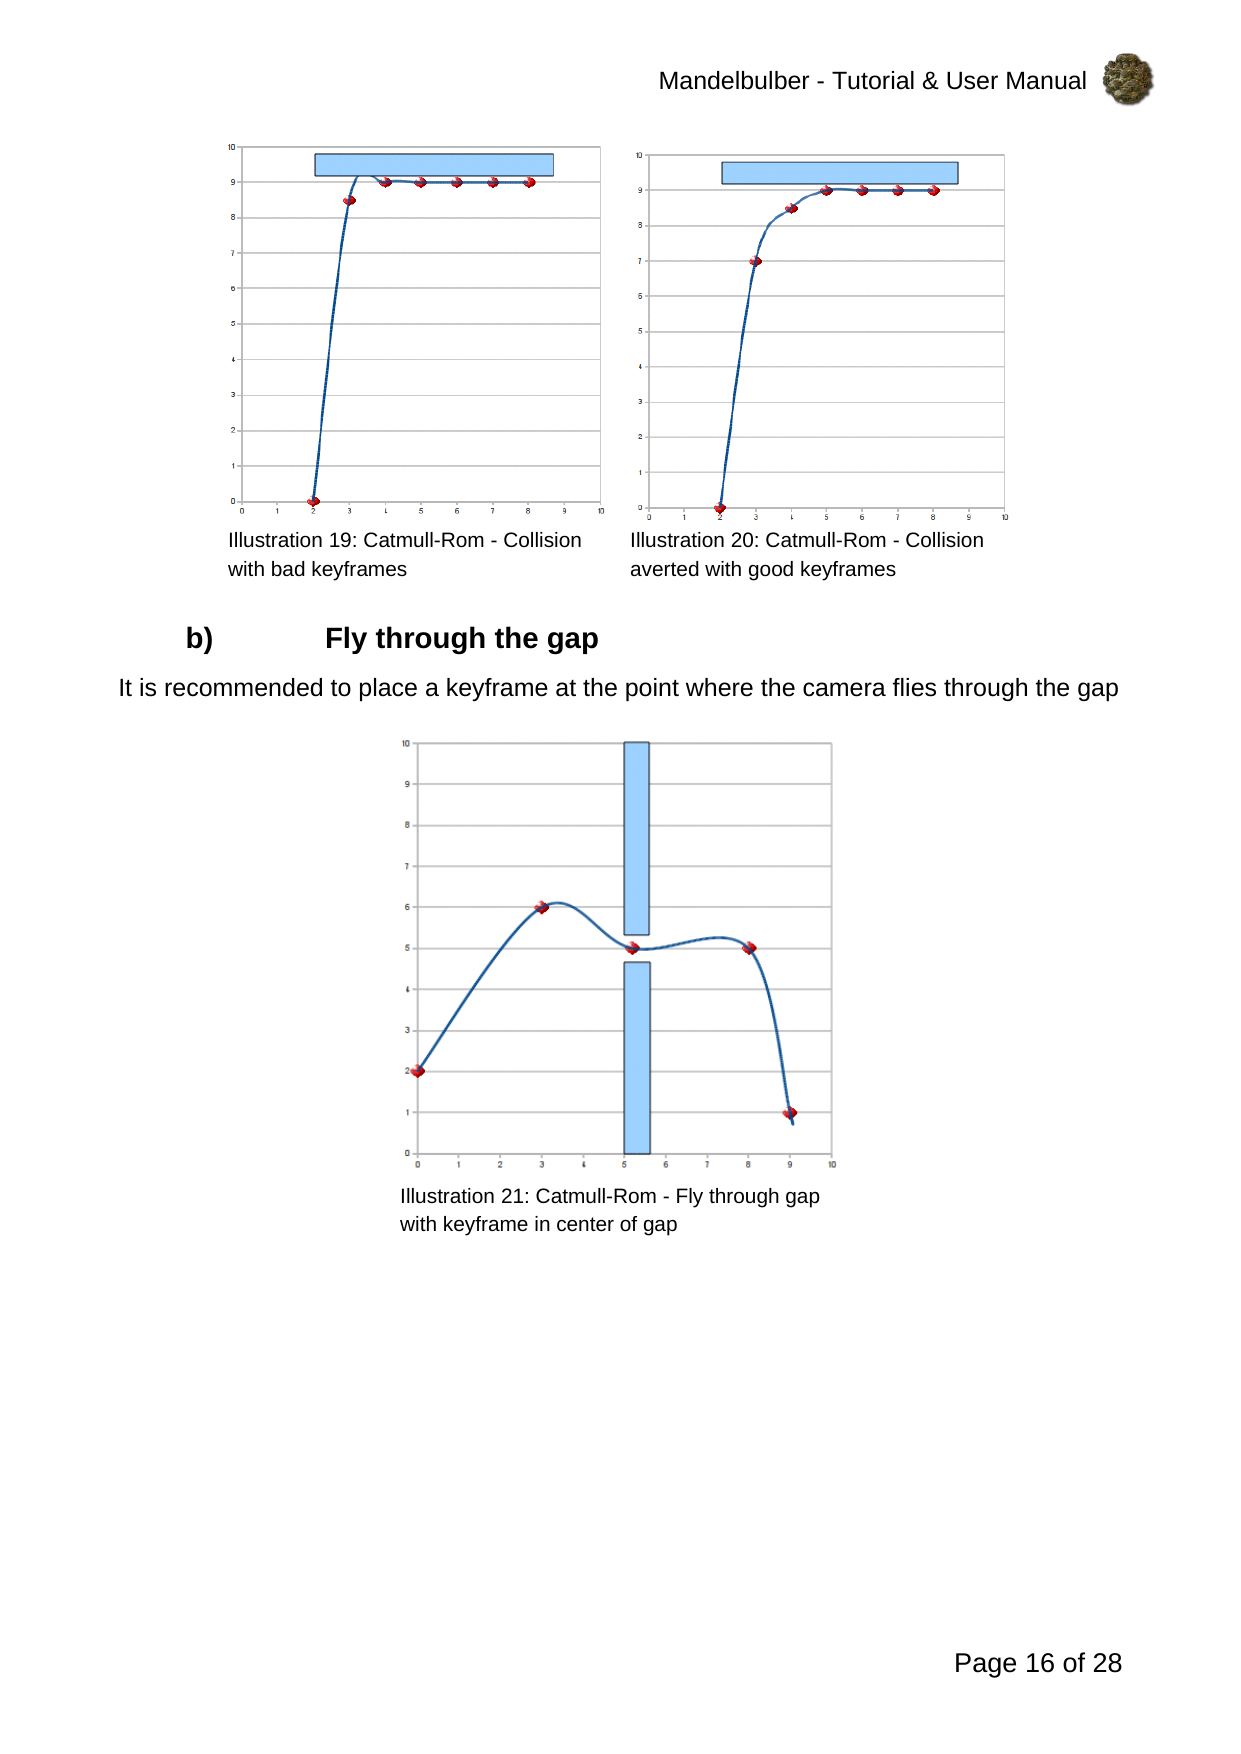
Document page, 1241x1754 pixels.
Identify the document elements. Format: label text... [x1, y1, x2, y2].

picture [1099, 51, 1156, 108]
text Illustration 19: Catmull-Rom - Collision with bad keyframes [228, 523, 609, 580]
subtitle Fly through the gap [177, 621, 1122, 654]
text Illustration 20: Catmull-Rom - Collision averted with good keyframes [630, 523, 1013, 580]
text It is recommended to place a keyframe at the point where the camera flies through the gap [118, 673, 1122, 702]
text Illustration 21: Catmull-Rom - Fly through gap with keyframe in center of gap [400, 1179, 841, 1236]
